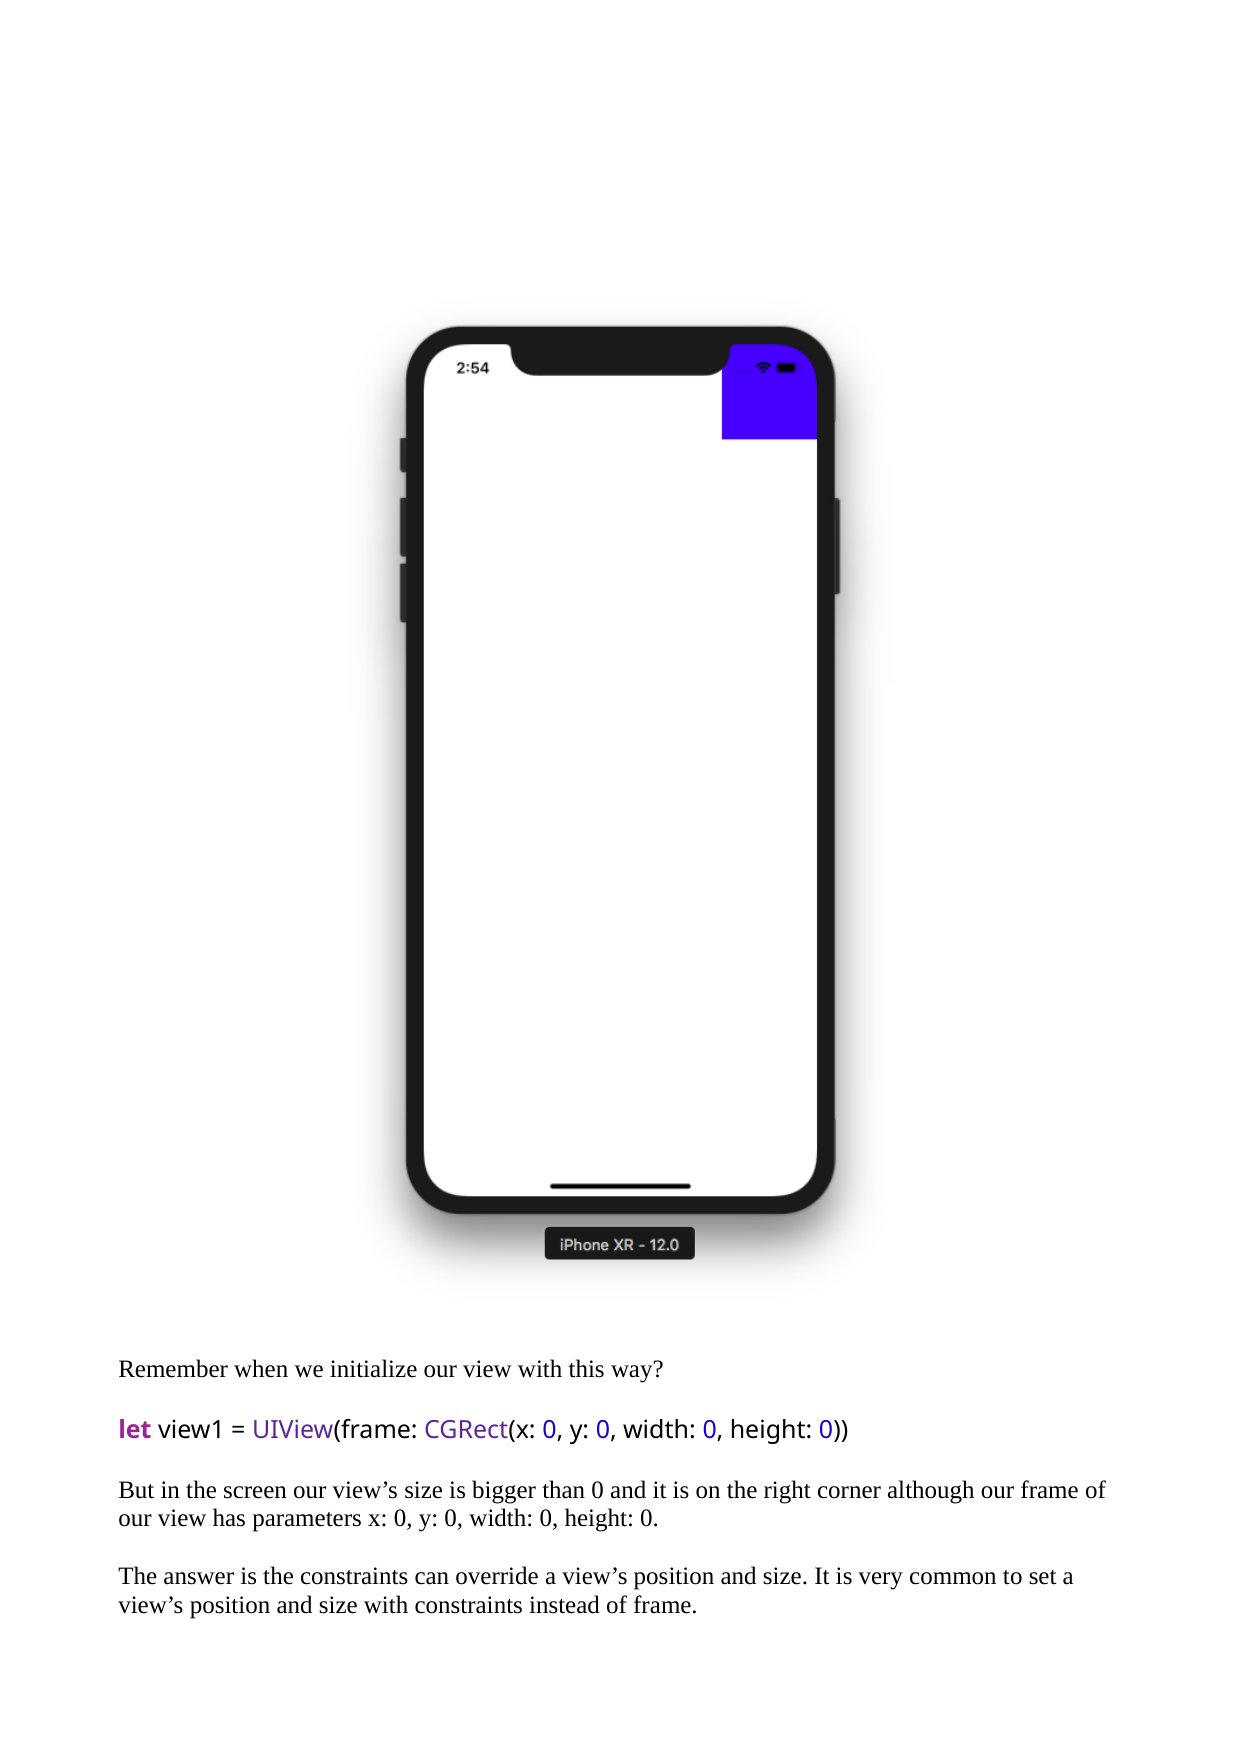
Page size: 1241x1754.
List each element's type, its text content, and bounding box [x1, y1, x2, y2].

text let view1 = UIView(frame: CGRect(x: 0, y: 0, width: 0, height: 0)) [118, 1412, 1122, 1446]
picture [330, 288, 911, 1309]
text The answer is the constraints can override a view’s position and size. It is very common to set a view’s position and size with constraints instead of frame. [118, 1561, 1122, 1618]
text But in the screen our view’s size is bigger than 0 and it is on the right corner although our frame of our view has parameters x: 0, y: 0, width: 0, height: 0. [118, 1475, 1122, 1532]
text Remember when we initialize our view with this way? [118, 1354, 1122, 1383]
